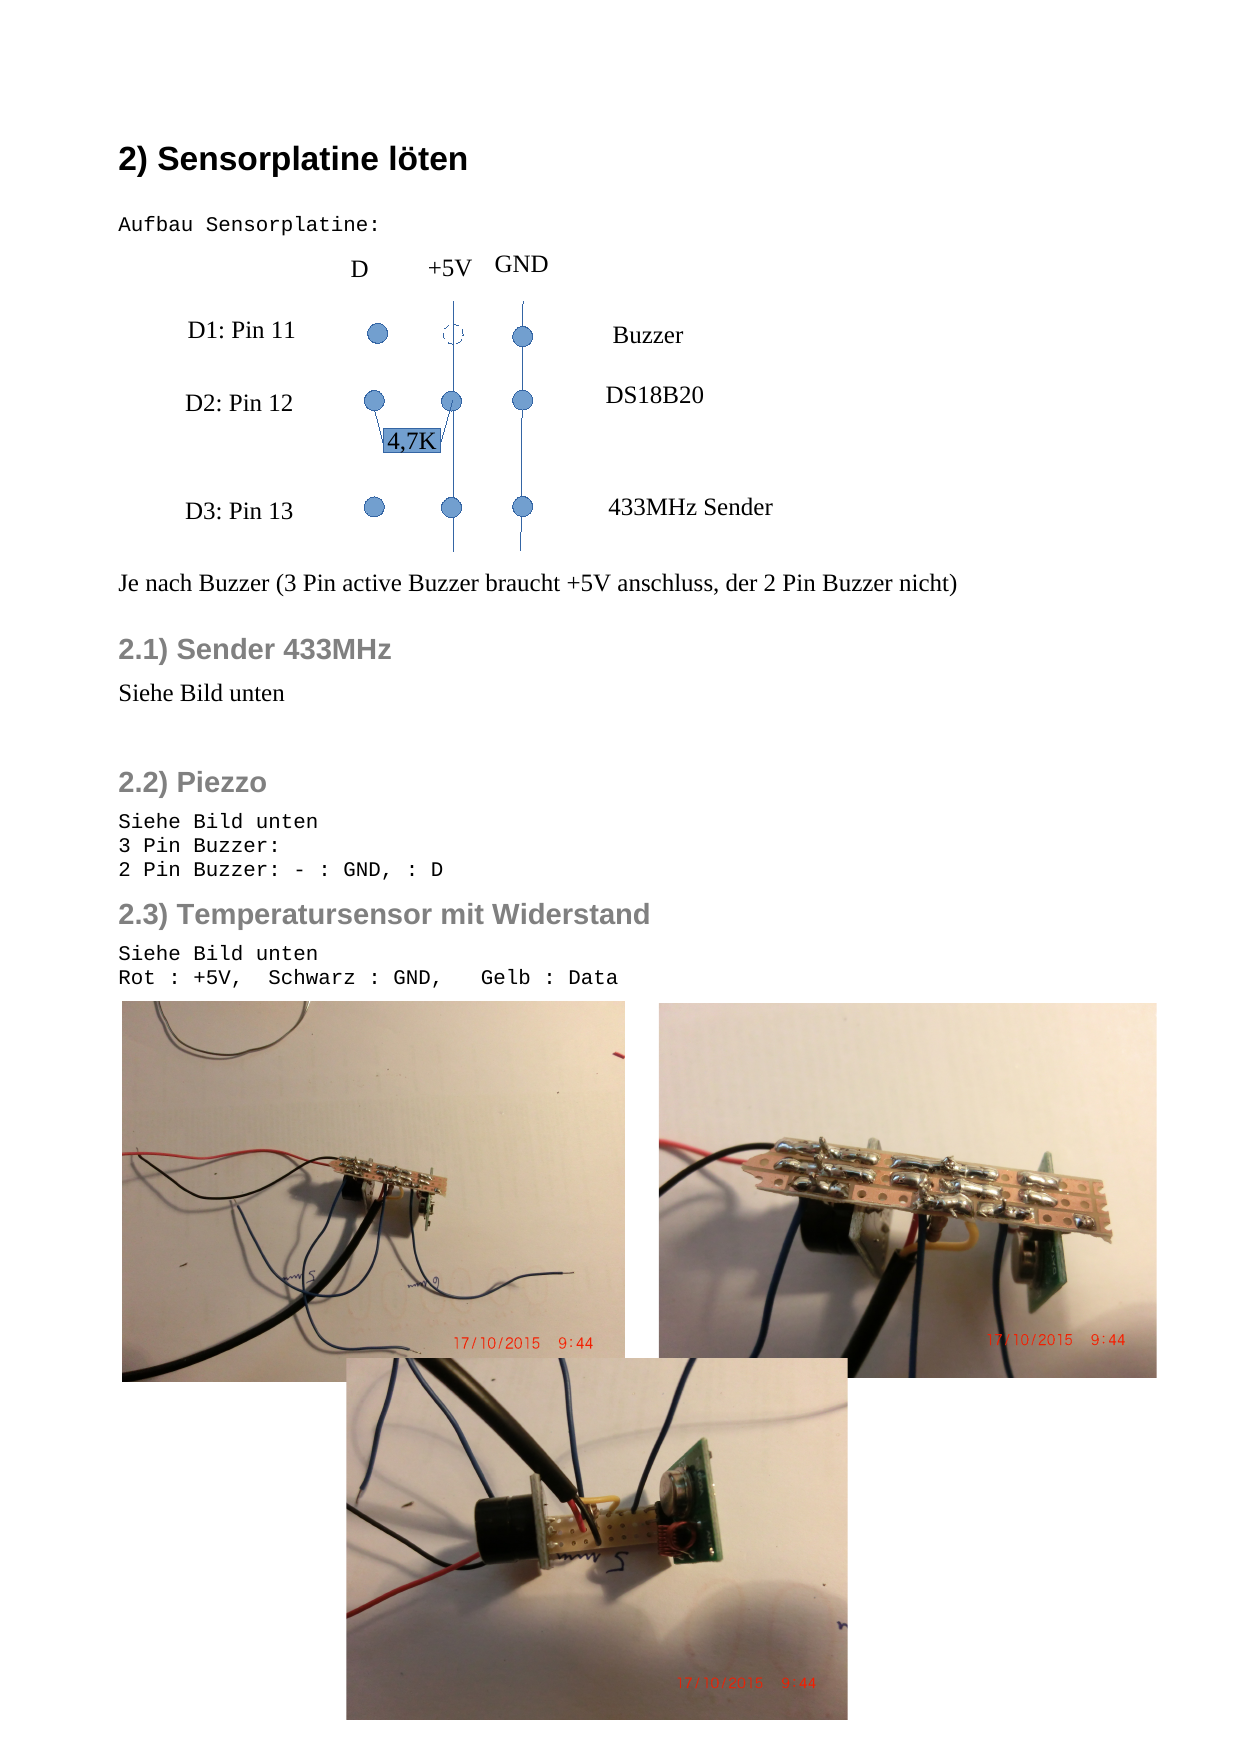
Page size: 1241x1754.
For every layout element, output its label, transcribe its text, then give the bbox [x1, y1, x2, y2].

picture [122, 1001, 1157, 1720]
text Siehe Bild unten [118, 811, 1122, 835]
subtitle 2.3) Temperatursensor mit Widerstand [118, 897, 1122, 931]
text Siehe Bild unten [118, 943, 1122, 967]
subtitle 2) Sensorplatine löten [118, 139, 1122, 178]
subtitle 2.2) Piezzo [118, 765, 1122, 799]
text Rot : +5V, Schwarz : GND, Gelb : Data [118, 967, 1122, 990]
text Siehe Bild unten [118, 678, 1122, 707]
text Aufbau Sensorplatine: [118, 214, 1122, 237]
text 2 Pin Buzzer: - : GND, : D [118, 859, 1122, 882]
subtitle 2.1) Sender 433MHz [118, 632, 1122, 666]
text 3 Pin Buzzer: [118, 835, 1122, 859]
text Je nach Buzzer (3 Pin active Buzzer braucht +5V anschluss, der 2 Pin Buzzer nicht) [118, 568, 1122, 597]
